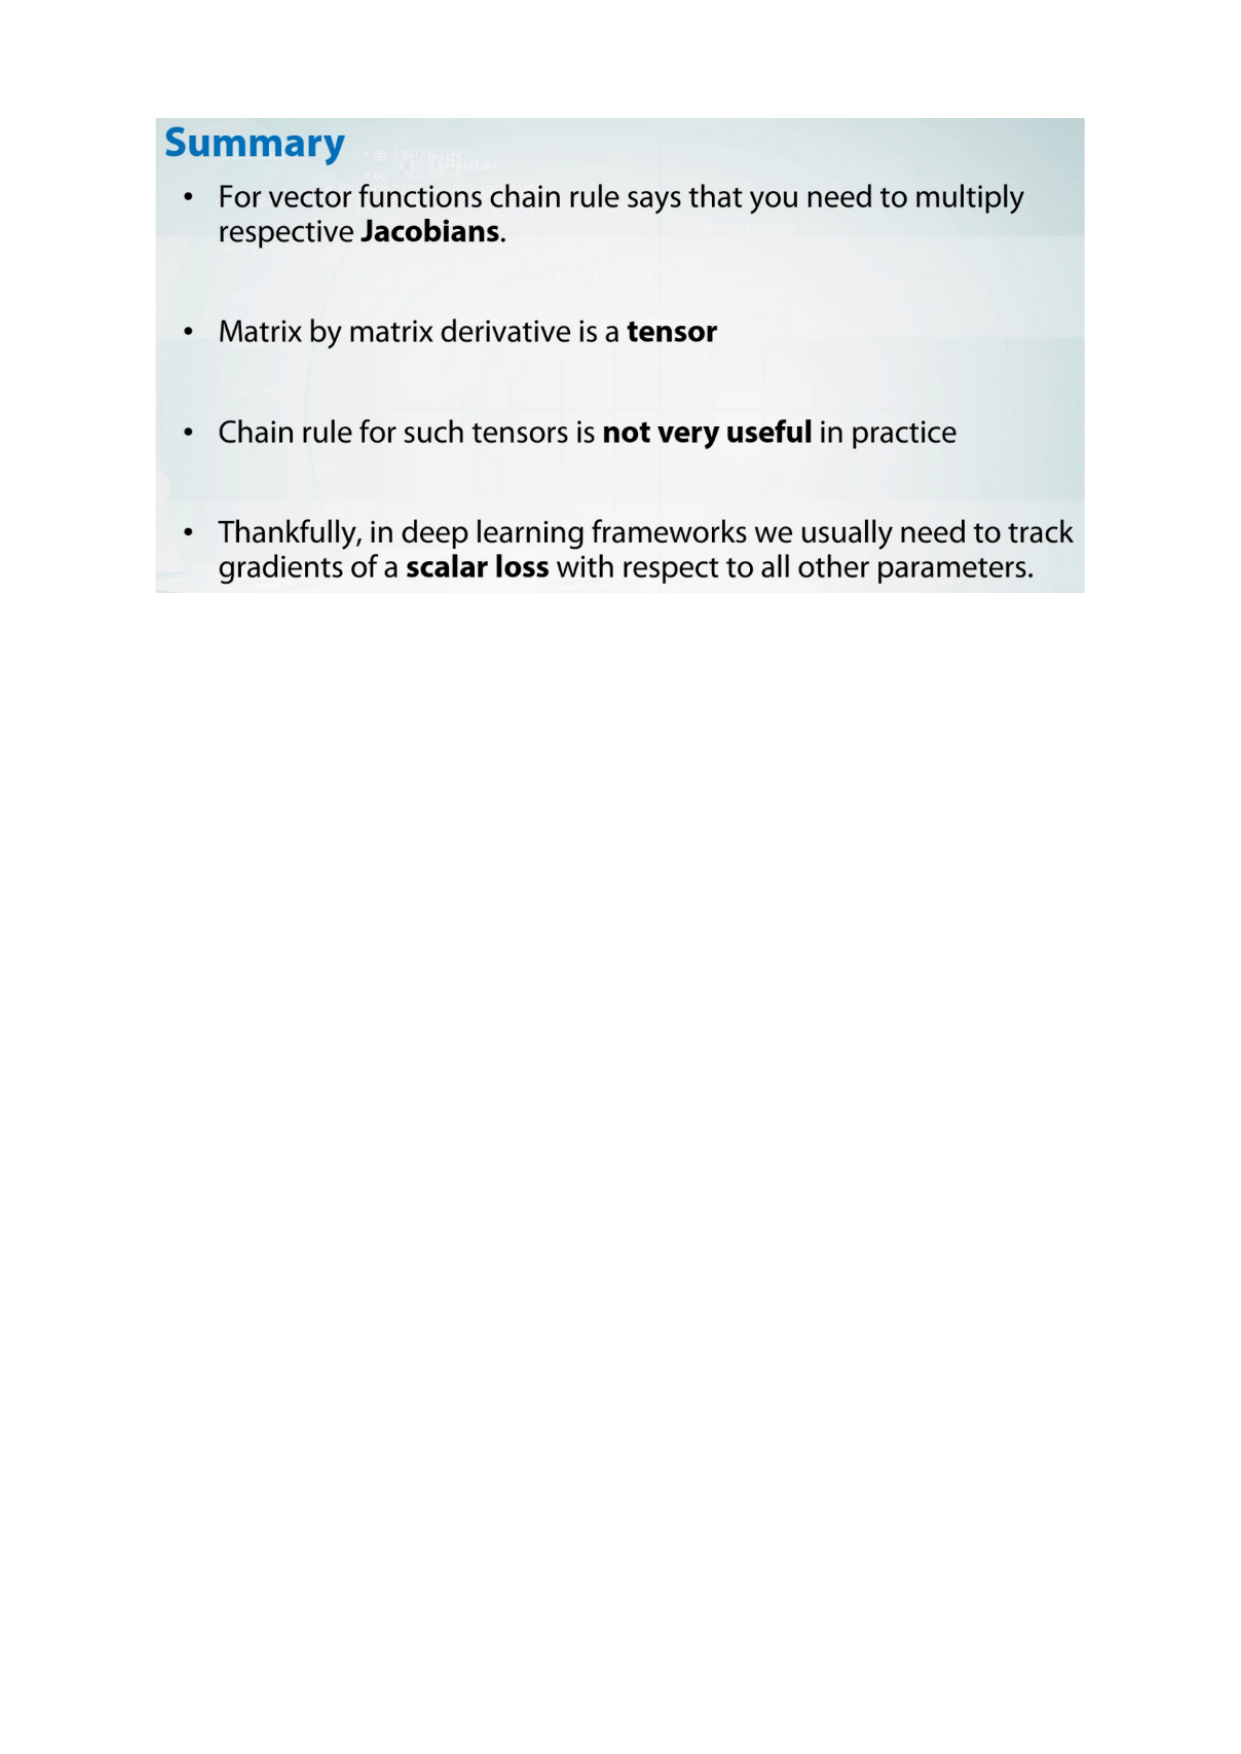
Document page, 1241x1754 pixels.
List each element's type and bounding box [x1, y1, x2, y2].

picture [155, 118, 1085, 593]
